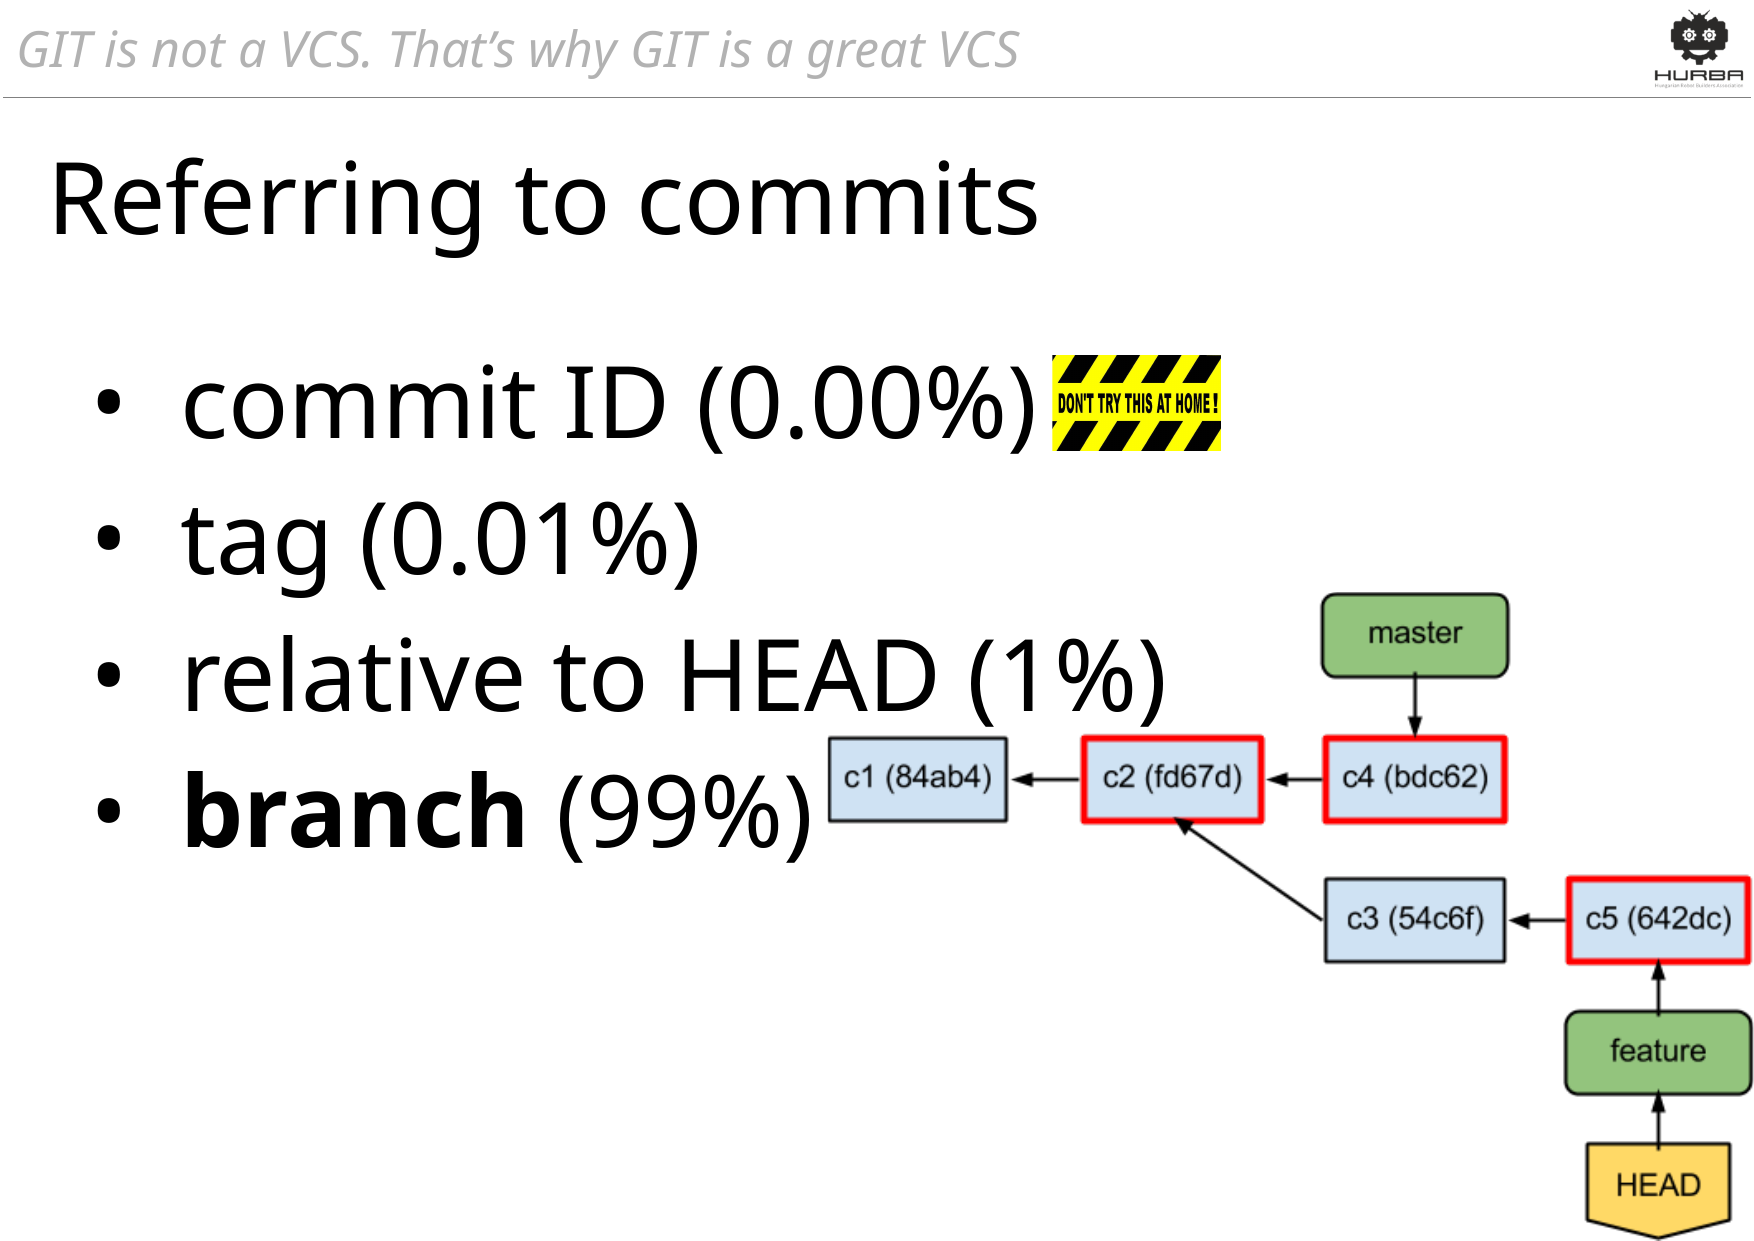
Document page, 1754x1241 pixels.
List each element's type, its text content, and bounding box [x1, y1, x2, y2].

picture [827, 592, 1754, 1241]
picture [1052, 355, 1221, 451]
text • tag (0.01%) [3, 468, 1751, 604]
text • commit ID (0.00%) [3, 332, 1751, 468]
text Referring to commits [3, 127, 1751, 263]
text • relative to HEAD (1%) [3, 604, 827, 740]
picture [827, 650, 847, 681]
text • branch (99%) [3, 740, 827, 877]
picture [1644, 3, 1754, 102]
